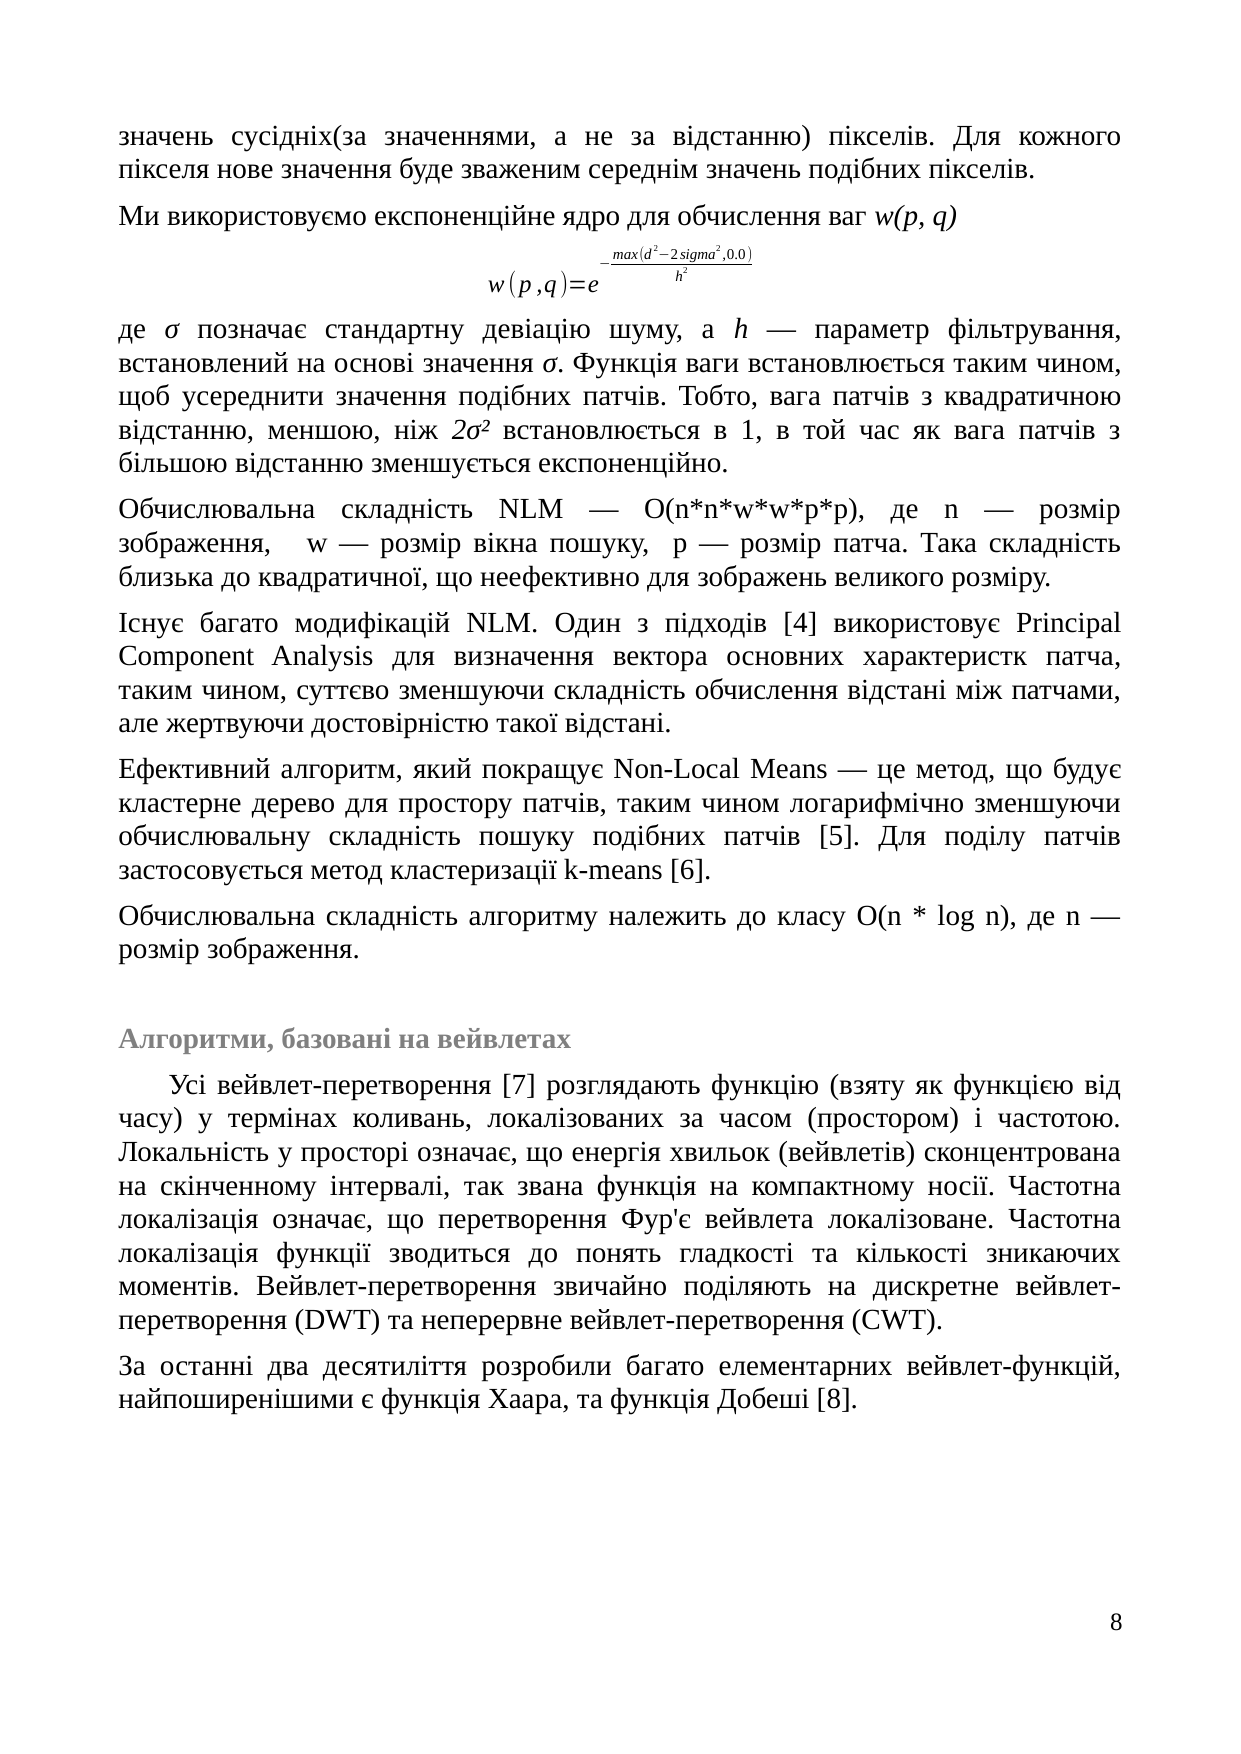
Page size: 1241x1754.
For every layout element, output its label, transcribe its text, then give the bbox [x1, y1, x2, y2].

text Існує багато модифікацій NLM. Один з підходів [4] використовує Principal Component Analysis для визначення вектора основних характеристк патча, таким чином, суттєво зменшуючи складність обчислення відстані між патчами, але жертвуючи достовірністю такої відстані. [118, 605, 1122, 739]
text За останні два десятиліття розробили багато елементарних вейвлет-функцій, найпоширенішими є функція Хаара, та функція Добеші [8]. [118, 1348, 1122, 1415]
text де σ позначає стандартну девіацію шуму, а h — параметр фільтрування, встановлений на основі значення σ. Функція ваги встановлюється таким чином, щоб усереднити значення подібних патчів. Тобто, вага патчів з квадратичною відстанню, меншою, ніж 2σ² встановлюється в 1, в той час як вага патчів з більшою відстанню зменшується експоненційно. [118, 311, 1122, 479]
subtitle Алгоритми, базовані на вейвлетах [118, 1021, 1122, 1054]
text Ефективний алгоритм, який покращує Non-Local Means — це метод, що будує кластерне дерево для простору патчів, таким чином логарифмічно зменшуючи обчислювальну складність пошуку подібних патчів [5]. Для поділу патчів застосовується метод кластеризації k-means [6]. [118, 751, 1122, 886]
text Усі вейвлет-перетворення [7] розглядають функцію (взяту як функцією від часу) у термінах коливань, локалізованих за часом (простором) і частотою. Локальність у просторі означає, що енергія хвильок (вейвлетів) сконцентрована на скінченному інтервалі, так звана функція на компактному носії. Частотна локалізація означає, що перетворення Фур'є вейвлета локалізоване. Частотна локалізація функції зводиться до понять гладкості та кількості зникаючих моментів. Вейвлет-перетворення звичайно поділяють на дискретне вейвлет-перетворення (DWT) та неперервне вейвлет-перетворення (CWT). [118, 1067, 1122, 1335]
text Обчислювальна складність NLM — O(n*n*w*w*p*p), де n — розмір зображення, w — розмір вікна пошуку, p — розмір патча. Така складність близька до квадратичної, що неефективно для зображень великого розміру. [118, 492, 1122, 592]
text Ми використовуємо експоненційне ядро для обчислення ваг w(p, q) [118, 198, 1122, 231]
text значень сусідніх(за значеннями, а не за відстанню) пікселів. Для кожного пікселя нове значення буде зваженим середнім значень подібних пікселів. [118, 118, 1122, 185]
text Обчислювальна складність алгоритму належить до класу O(n * log n), де n — розмір зображення. [118, 898, 1122, 965]
